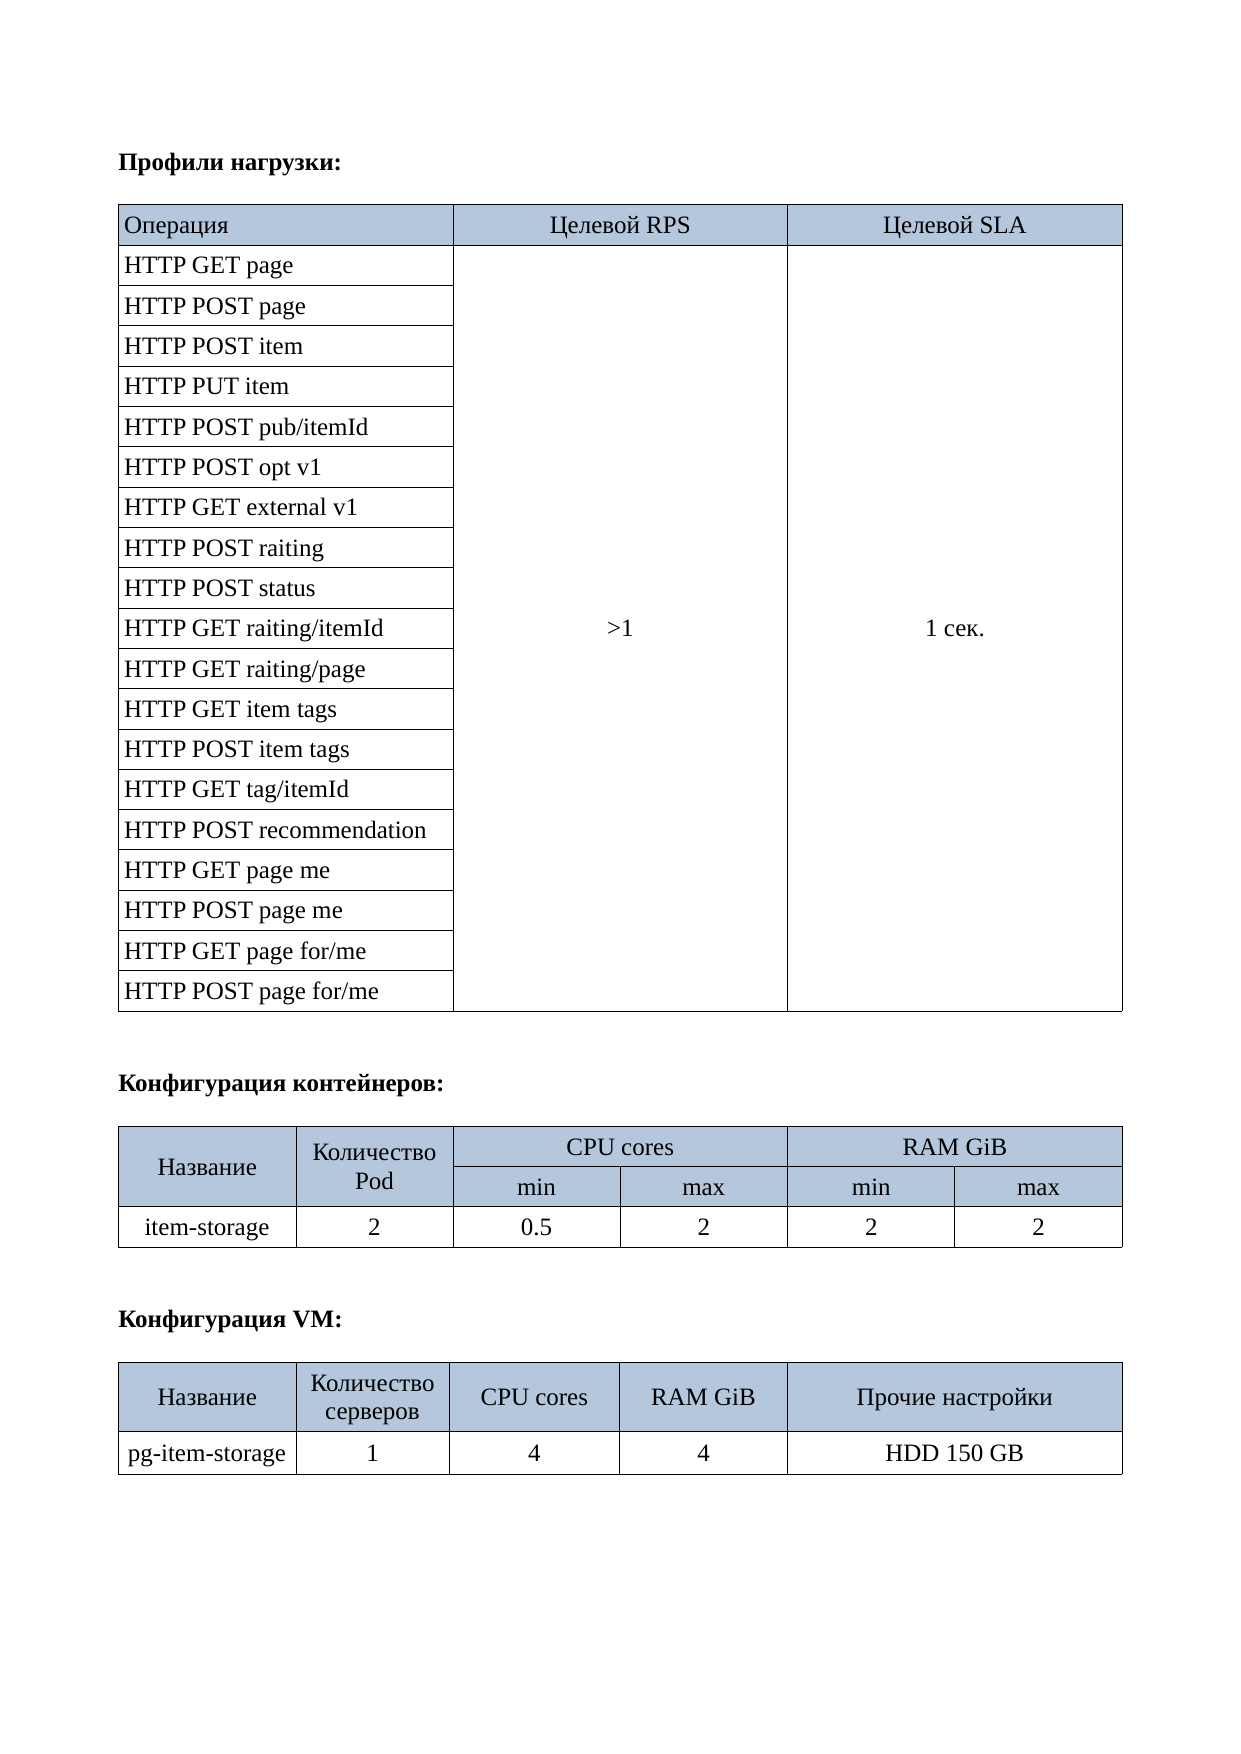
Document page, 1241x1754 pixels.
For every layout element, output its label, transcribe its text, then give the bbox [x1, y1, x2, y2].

table_cell HTTP POST pub/itemId [119, 407, 453, 446]
table_header Название [119, 1363, 296, 1431]
table_cell HTTP POST page me [119, 891, 453, 930]
table_cell min [788, 1167, 954, 1206]
table_cell HTTP POST item tags [119, 730, 453, 769]
table_header RAM GiB [788, 1127, 1122, 1166]
table_cell HDD 150 GB [788, 1432, 1122, 1474]
table_cell 4 [620, 1432, 787, 1474]
table_cell 2 [621, 1207, 787, 1247]
table_cell 4 [450, 1432, 619, 1474]
table_header Название [119, 1127, 296, 1206]
table_header CPU cores [454, 1127, 787, 1166]
table_cell >1 [454, 246, 787, 1011]
table_cell HTTP GET raiting/itemId [119, 609, 453, 648]
table_header Количество Pod [297, 1127, 453, 1206]
table_header Целевой RPS [454, 205, 787, 245]
table_cell HTTP POST recommendation [119, 810, 453, 849]
table_cell HTTP POST opt v1 [119, 447, 453, 487]
table_cell 1 [297, 1432, 449, 1474]
table_cell max [621, 1167, 787, 1206]
table_cell HTTP GET tag/itemId [119, 770, 453, 809]
table_cell HTTP POST page [119, 286, 453, 325]
table_header Количество серверов [297, 1363, 449, 1431]
table_cell HTTP GET page me [119, 850, 453, 890]
table_header RAM GiB [620, 1363, 787, 1431]
table_cell pg-item-storage [119, 1432, 296, 1474]
table_cell 0.5 [454, 1207, 620, 1247]
table_cell 2 [955, 1207, 1122, 1247]
text Профили нагрузки: [118, 147, 1122, 176]
table_cell max [955, 1167, 1122, 1206]
table_header CPU cores [450, 1363, 619, 1431]
text Конфигурация контейнеров: [118, 1068, 1122, 1097]
table_header Прочие настройки [788, 1363, 1122, 1431]
table_header Целевой SLA [788, 205, 1122, 245]
table_cell HTTP POST page for/me [119, 971, 453, 1011]
table_cell HTTP GET page for/me [119, 931, 453, 970]
table_cell 2 [788, 1207, 954, 1247]
table_cell HTTP POST item [119, 326, 453, 366]
table_cell HTTP GET external v1 [119, 488, 453, 527]
table_cell 1 сек. [788, 246, 1122, 1011]
table_cell HTTP PUT item [119, 367, 453, 406]
table_cell min [454, 1167, 620, 1206]
table_cell item-storage [119, 1207, 296, 1247]
table_cell HTTP POST raiting [119, 528, 453, 567]
table_cell HTTP GET item tags [119, 689, 453, 728]
table_cell 2 [297, 1207, 453, 1247]
table_cell HTTP POST status [119, 568, 453, 607]
table_header Операция [119, 205, 453, 245]
table_cell HTTP GET raiting/page [119, 649, 453, 688]
text Конфигурация VM: [118, 1304, 1122, 1333]
table_cell HTTP GET page [119, 246, 453, 285]
